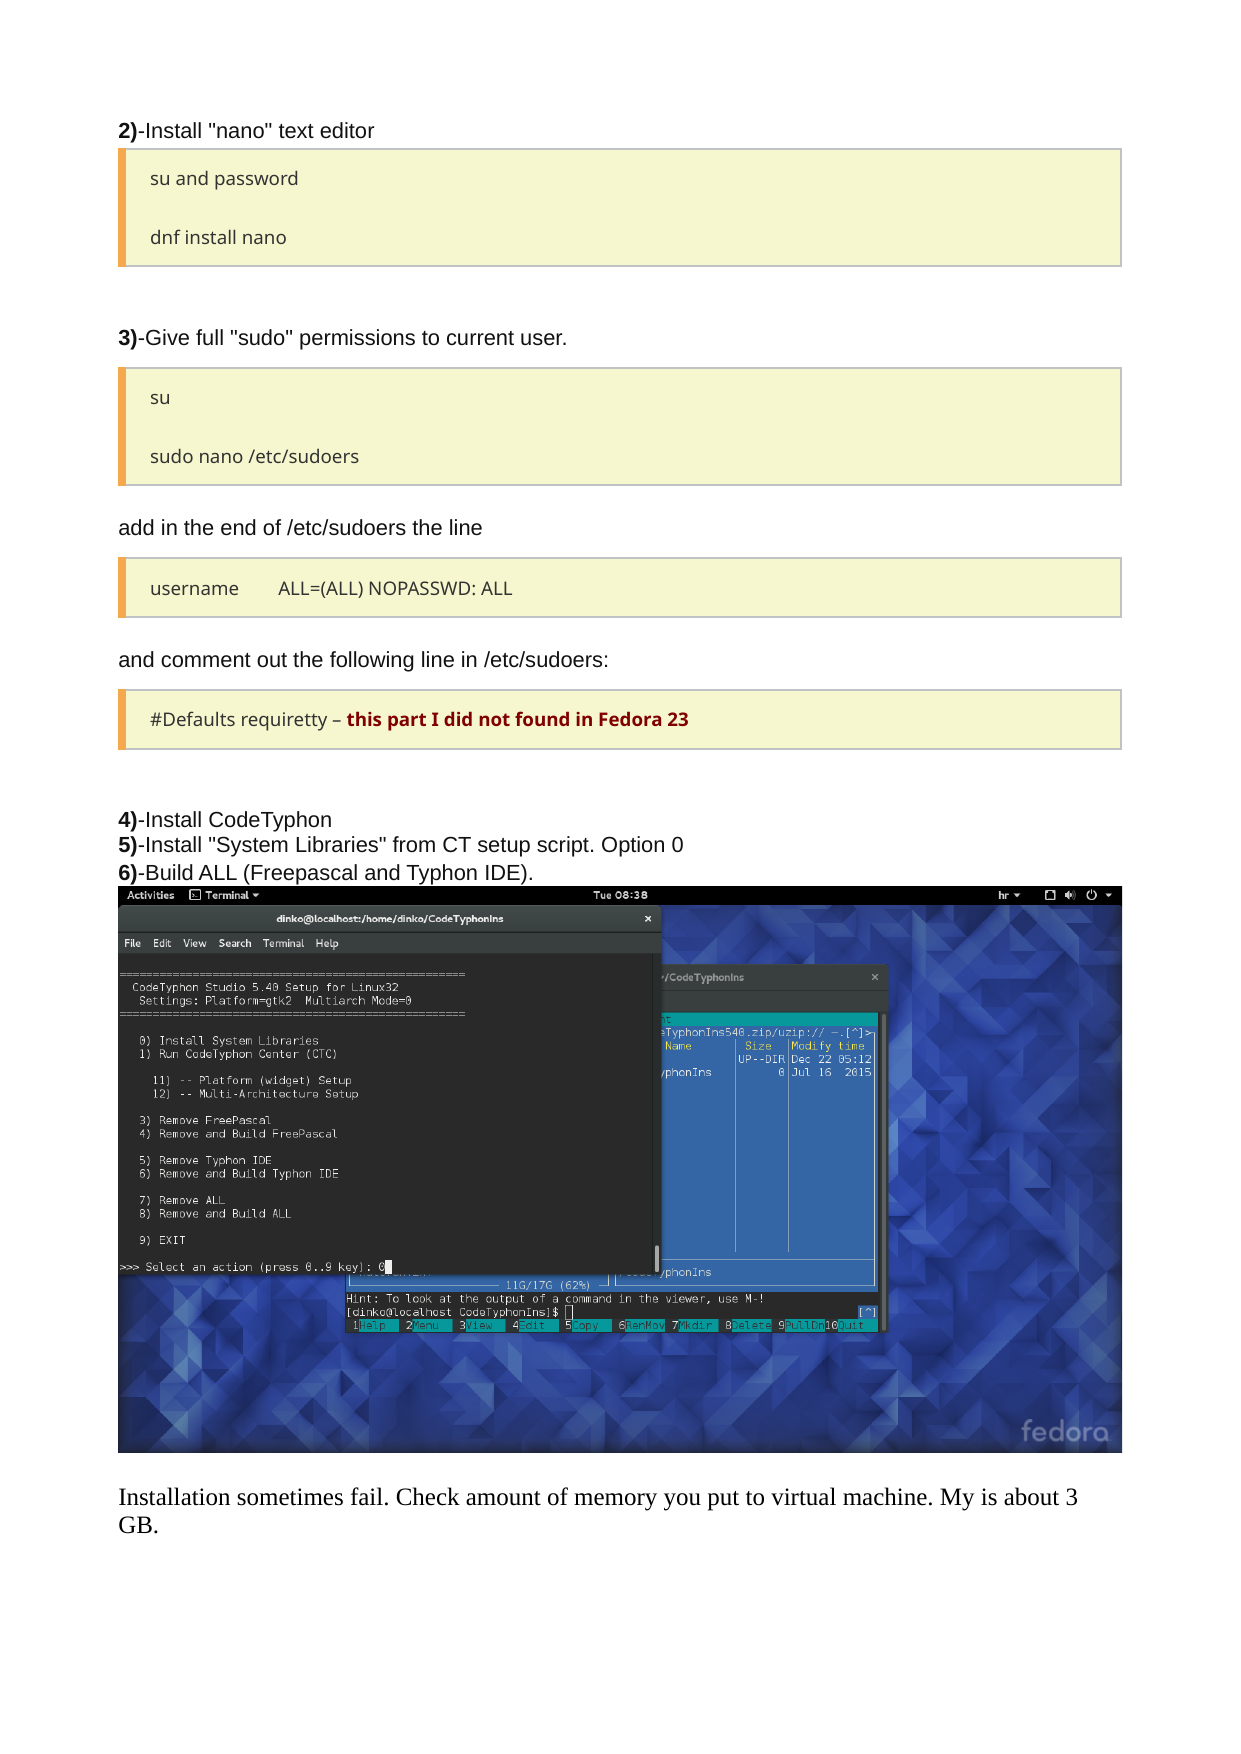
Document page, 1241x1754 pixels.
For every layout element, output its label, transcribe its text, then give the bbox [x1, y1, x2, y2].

picture [118, 886, 1123, 1453]
text 2)-Install "nano" text editor [118, 118, 1122, 143]
text add in the end of /etc/sudoers the line [118, 515, 1122, 540]
text sudo nano /etc/sudoers [126, 426, 1120, 484]
text 4)-Install CodeTyphon 5)-Install "System Libraries" from CT setup script. Option 0 6)-Build ALL (Freepascal and Typhon IDE). [118, 778, 1122, 886]
text and comment out the following line in /etc/sudoers: [118, 646, 1122, 672]
text su [126, 369, 1120, 410]
text Installation sometimes fail. Check amount of memory you put to virtual machine. My is about 3 GB. [118, 1482, 1122, 1539]
text 3)-Give full "sudo" permissions to current user. [118, 296, 1122, 350]
text su and password [126, 150, 1120, 191]
text #Defaults requiretty – this part I did not found in Fedora 23 [126, 691, 1120, 748]
text dnf install nano [126, 207, 1120, 265]
text username ALL=(ALL) NOPASSWD: ALL [126, 559, 1120, 616]
